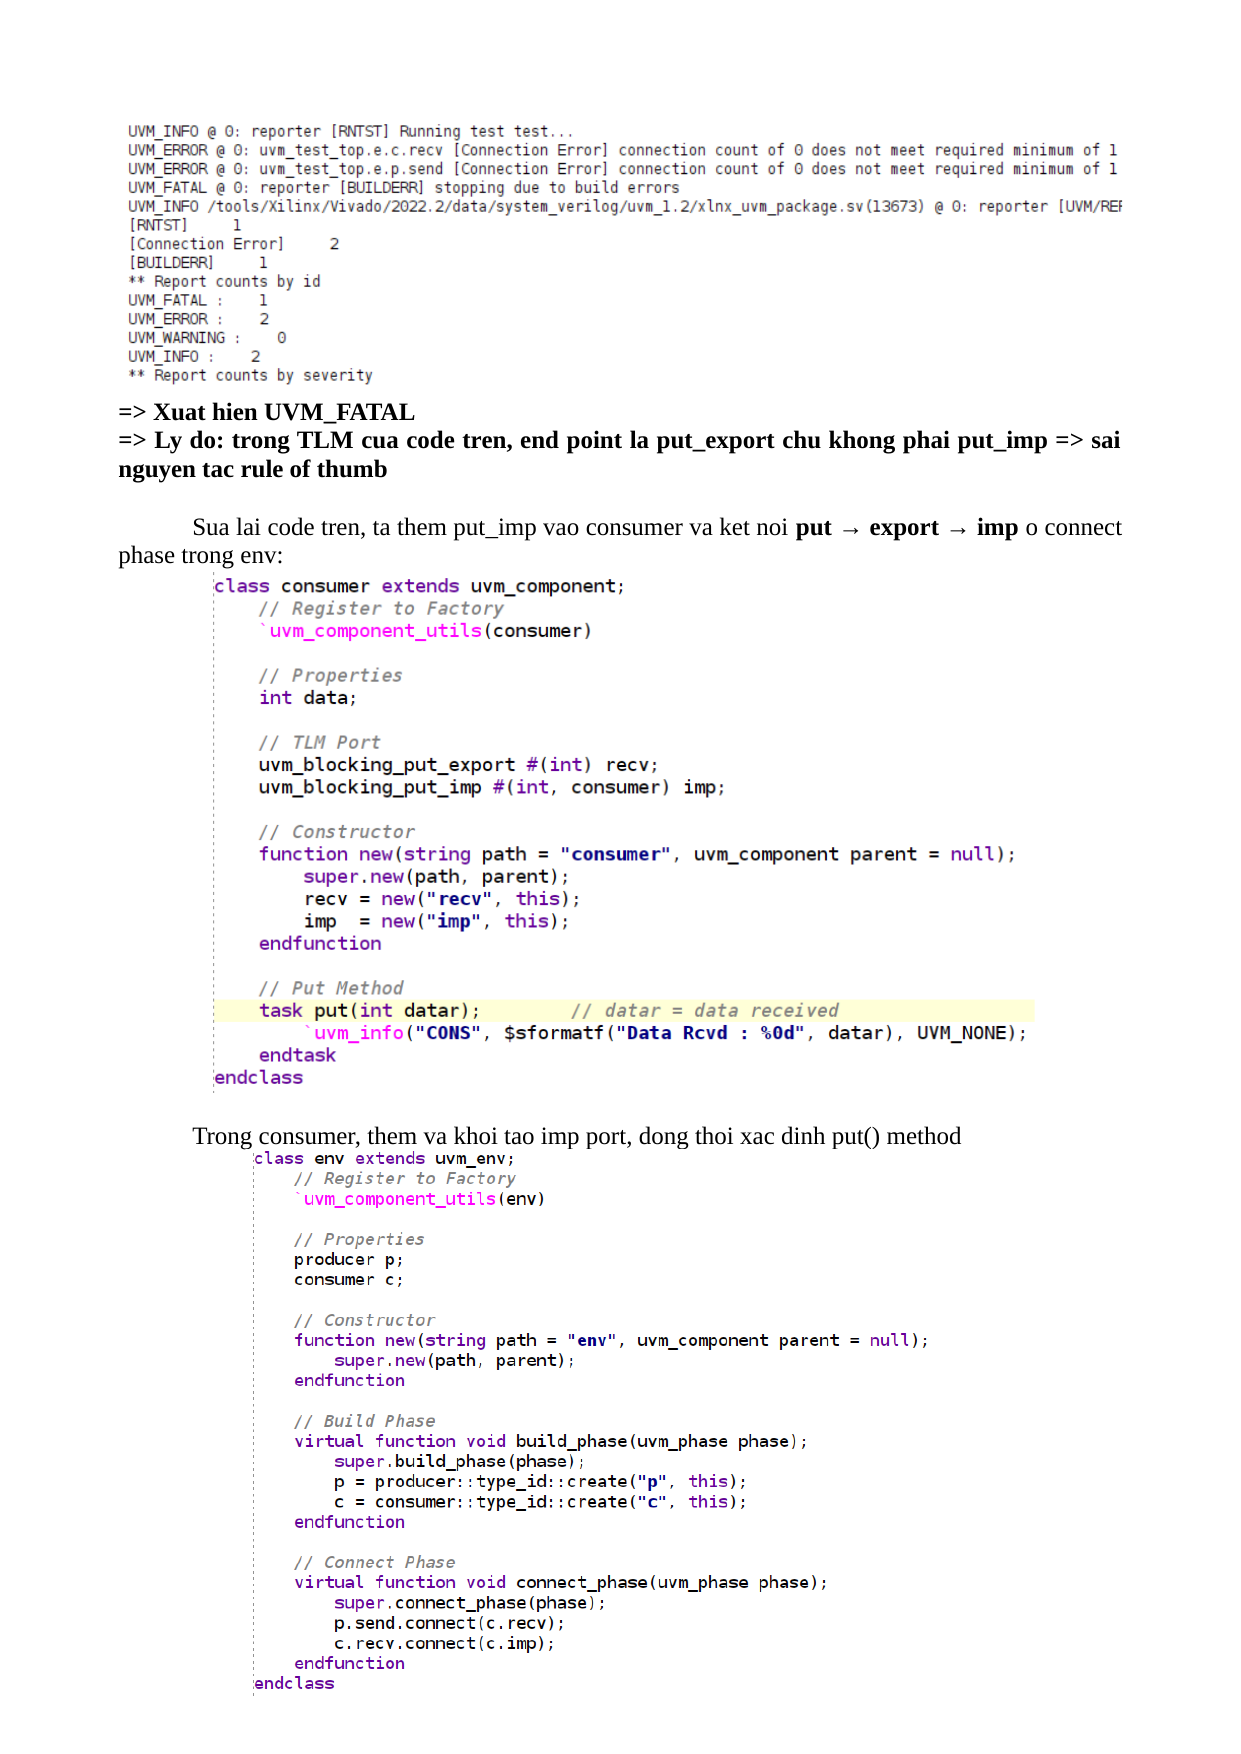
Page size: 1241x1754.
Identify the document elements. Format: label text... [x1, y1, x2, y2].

text Sua lai code tren, ta them put_imp vao consumer va ket noi put → export → imp o connect phase trong env: [118, 512, 1122, 569]
text Trong consumer, them va khoi tao imp port, dong thoi xac dinh put() method [118, 569, 1122, 1150]
picture [205, 569, 1035, 1093]
text => Xuat hien UVM_FATAL [118, 397, 1122, 426]
text => Ly do: trong TLM cua code tren, end point la put_export chu khong phai put_imp => sai nguyen tac rule of thumb [118, 426, 1122, 483]
picture [118, 118, 1123, 397]
picture [245, 1149, 995, 1698]
